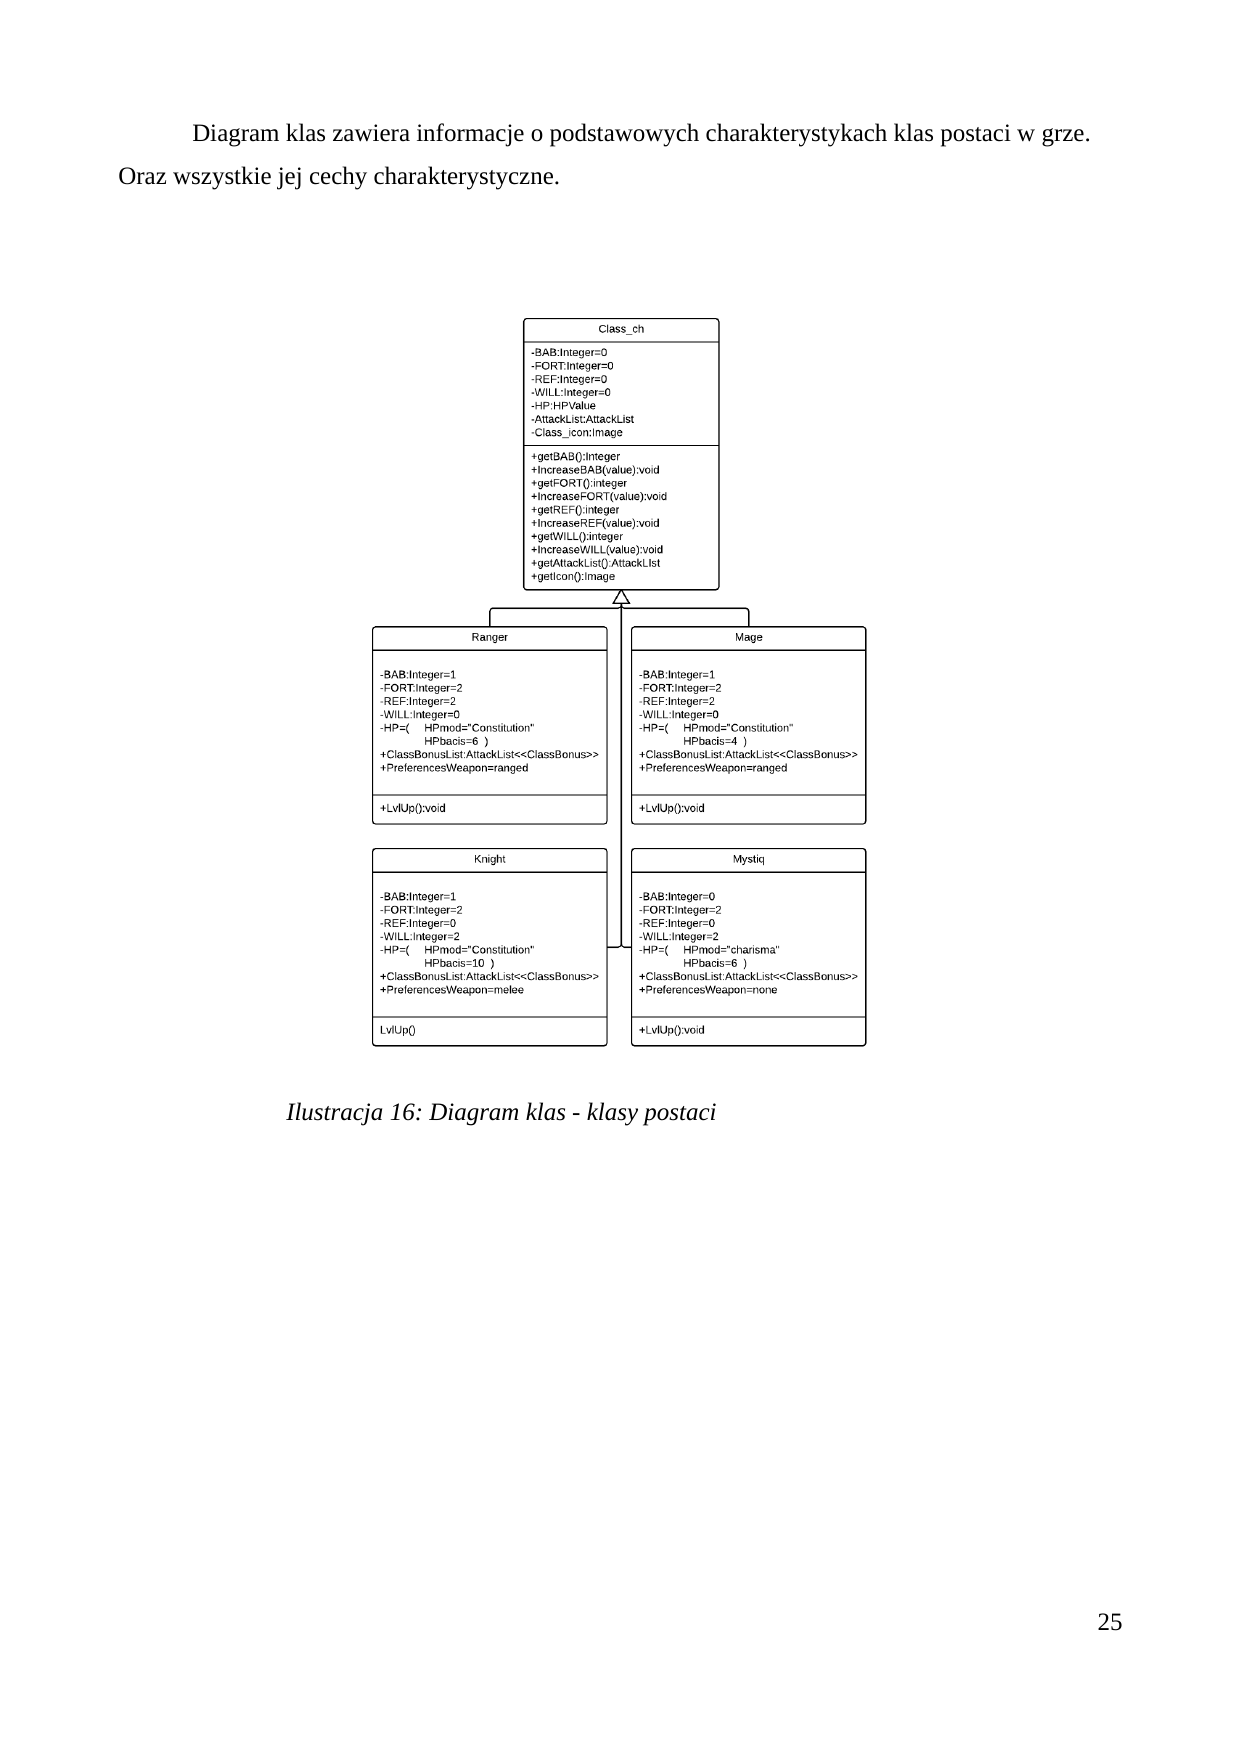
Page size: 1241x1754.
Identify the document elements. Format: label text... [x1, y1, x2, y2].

text Ilustracja 16: Diagram klas - klasy postaci [286, 1098, 954, 1126]
text Diagram klas zawiera informacje o podstawowych charakterystykach klas postaci w grze. Oraz wszystkie jej cechy charakterystyczne. [118, 118, 1122, 190]
picture [286, 269, 955, 1098]
